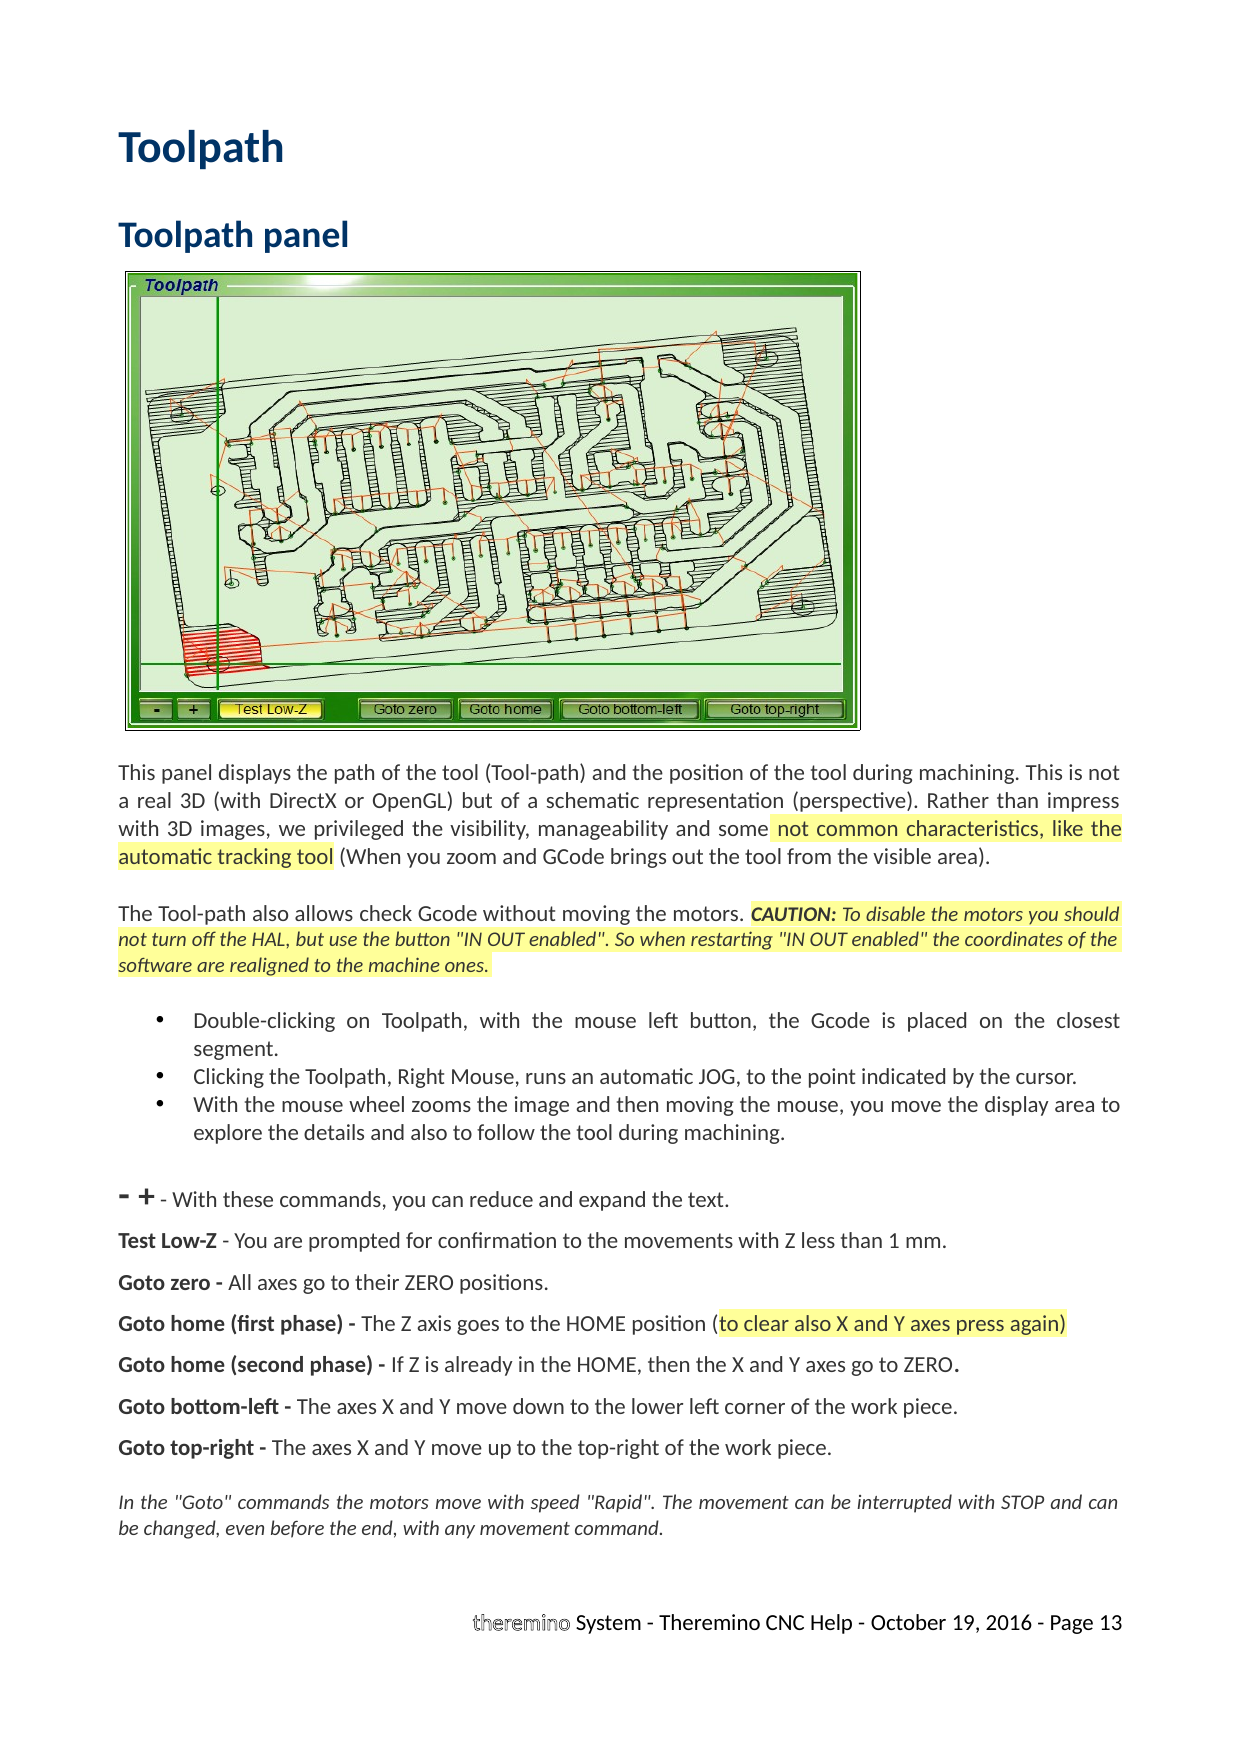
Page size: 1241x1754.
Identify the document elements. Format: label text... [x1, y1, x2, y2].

list Clicking the Toolpath, Right Mouse, runs an automatic JOG, to the point indicated by the cursor. [156, 1062, 1122, 1090]
text Goto zero - All axes go to their ZERO positions. Goto home (first phase) - The Z axis goes to the HOME position (to clear also X and Y axes press again) Goto home (second phase) - If Z is already in the HOME, then the X and Y axes go to ZERO. [118, 1257, 1122, 1381]
subtitle Toolpath [118, 118, 1122, 174]
text The Tool-path also allows check Gcode without moving the motors. CAUTION: To disable the motors you should not turn off the HAL, but use the button "IN OUT enabled". So when restarting "IN OUT enabled" the coordinates of the software are realigned to the machine ones. [118, 899, 1122, 977]
list Double-clicking on Toolpath, with the mouse left button, the Gcode is placed on the closest segment. [156, 1006, 1122, 1062]
subtitle Toolpath panel [118, 211, 1122, 257]
text Test Low-Z - You are prompted for confirmation to the movements with Z less than 1 mm. [118, 1216, 1122, 1257]
list With the mouse wheel zooms the image and then moving the mouse, you move the display area to explore the details and also to follow the tool during machining. [156, 1090, 1122, 1146]
picture [127, 273, 858, 728]
text This panel displays the path of the tool (Tool-path) and the position of the tool during machining. This is not a real 3D (with DirectX or OpenGL) but of a schematic representation (perspective). Rather than impress with 3D images, we privileged the visibility, manageability and some not common characteristics, like the automatic tracking tool (When you zoom and GCode brings out the tool from the visible area). [118, 758, 1122, 870]
text Goto top-right - The axes X and Y move up to the top-right of the work piece. [118, 1422, 1122, 1464]
text Goto bottom-left - The axes X and Y move down to the lower left corner of the work piece. [118, 1381, 1122, 1422]
text In the "Goto" commands the motors move with speed "Rapid". The movement can be interrupted with STOP and can be changed, even before the end, with any movement command. [118, 1464, 1122, 1540]
text - + - With these commands, you can reduce and expand the text. [118, 1174, 1122, 1216]
